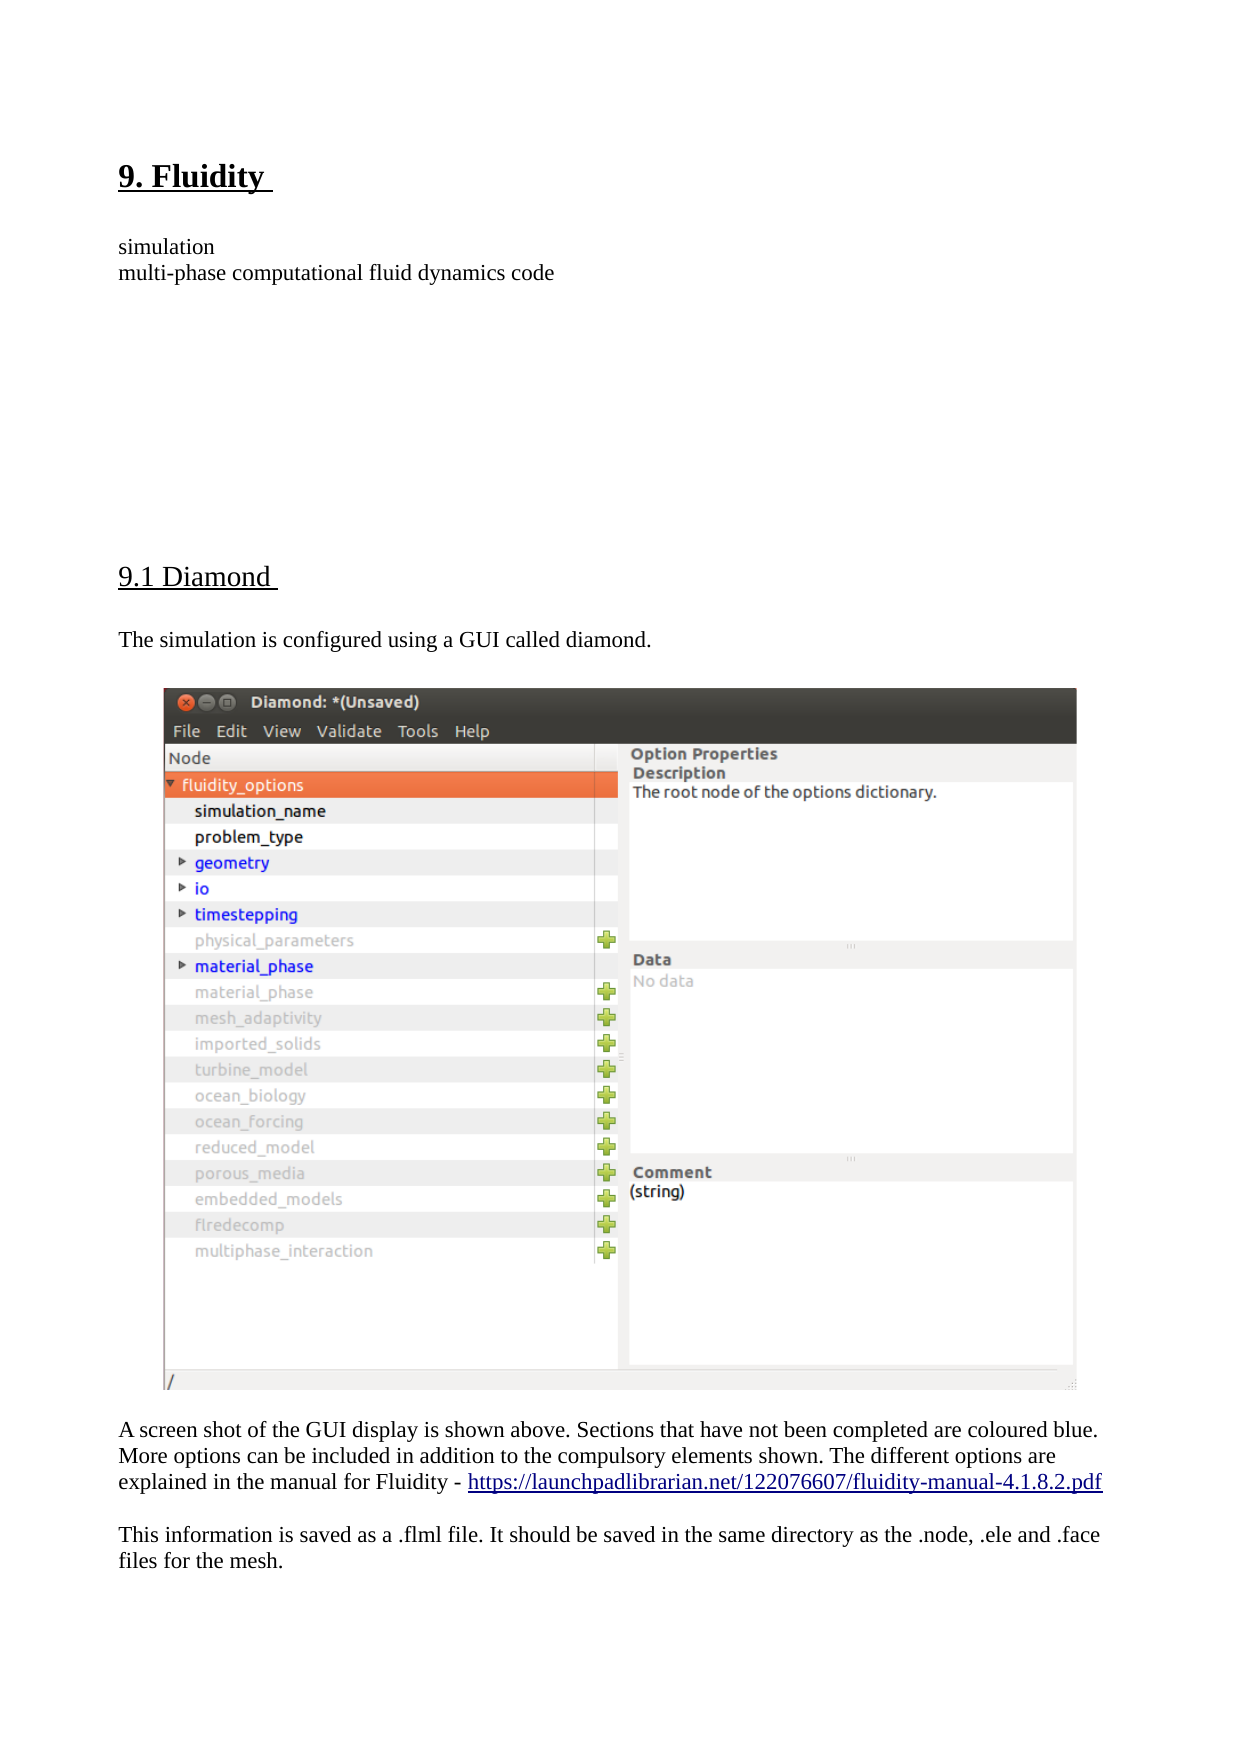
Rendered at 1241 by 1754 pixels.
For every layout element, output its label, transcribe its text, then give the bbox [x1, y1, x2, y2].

text multi-phase computational fluid dynamics code [118, 259, 1122, 286]
text The simulation is configured using a GUI called diamond. [118, 626, 1122, 652]
picture [860, 688, 1077, 1390]
text This information is saved as a .flml file. It should be saved in the same directory as the .node, .ele and .face files for the mesh. [118, 1521, 1122, 1574]
text A screen shot of the GUI display is shown above. Sections that have not been completed are coloured blue. More options can be included in addition to the compulsory elements shown. The different options are explained in the manual for Fluidity - https://launchpadlibrarian.net/122076607/fluidity-manual-4.1.8.2.pdf [118, 1416, 1122, 1495]
text 9. Fluidity [118, 156, 1122, 195]
text simulation [118, 233, 1122, 259]
text 9.1 Diamond [118, 559, 1122, 592]
